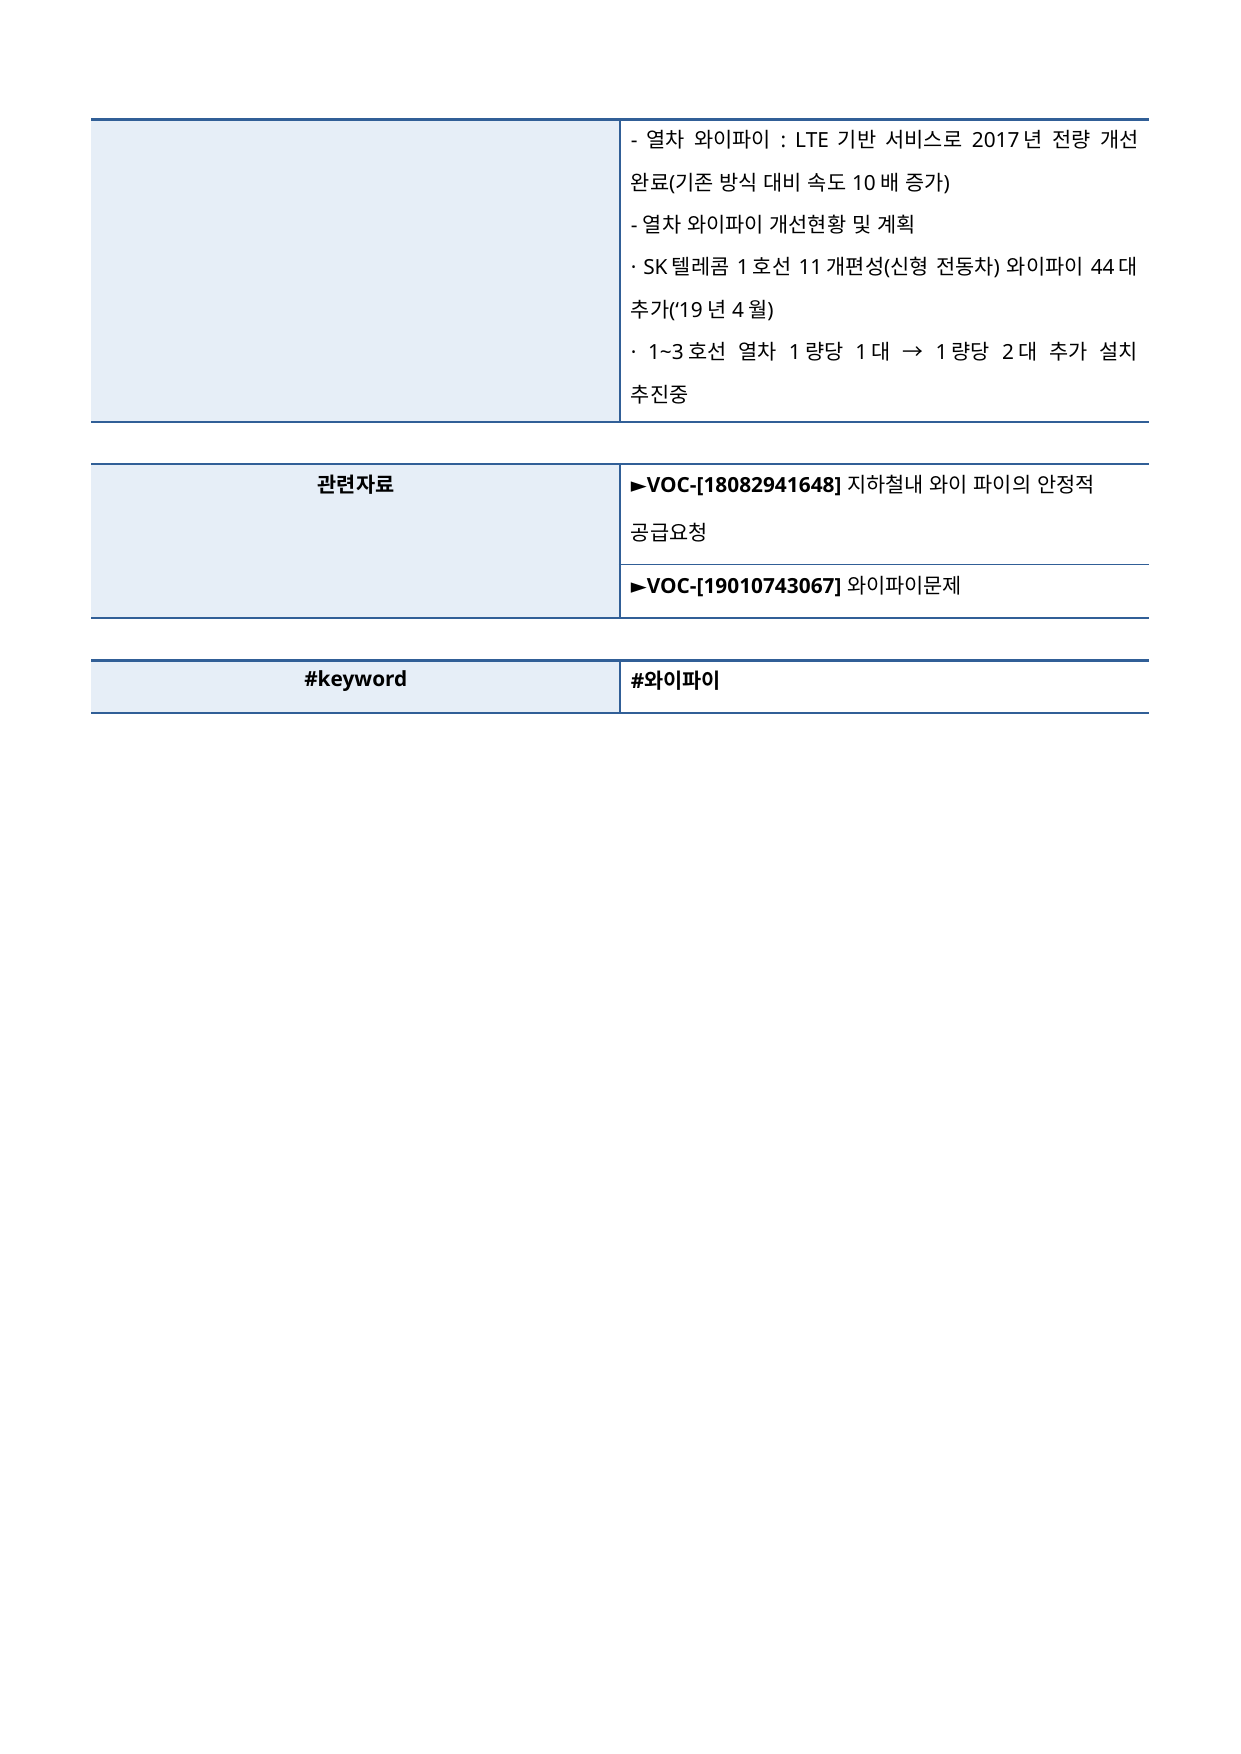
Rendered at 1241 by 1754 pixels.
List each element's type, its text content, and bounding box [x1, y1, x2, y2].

table_header #와이파이 [621, 662, 1149, 712]
table_cell ►VOC-[19010743067] 와이파이문제 [621, 565, 1149, 617]
table_header - 열차 와이파이 : LTE 기반 서비스로 2017년 전량 개선 완료(기존 방식 대비 속도 10배 증가) - 열차 와이파이 개선현황 및 계획 · SK텔레콤 1호선 11개편성(신형 전동차) 와이파이 44대 추가(‘19년 4월) · 1~3호선 열차 1량당 1대 → 1량당 2대 추가 설치 추진중 [621, 121, 1149, 421]
table_header #keyword [91, 662, 619, 712]
table_header [91, 121, 619, 421]
table_header 관련자료 [91, 465, 619, 617]
table_header ►VOC-[18082941648] 지하철내 와이 파이의 안정적 공급요청 [621, 465, 1149, 564]
